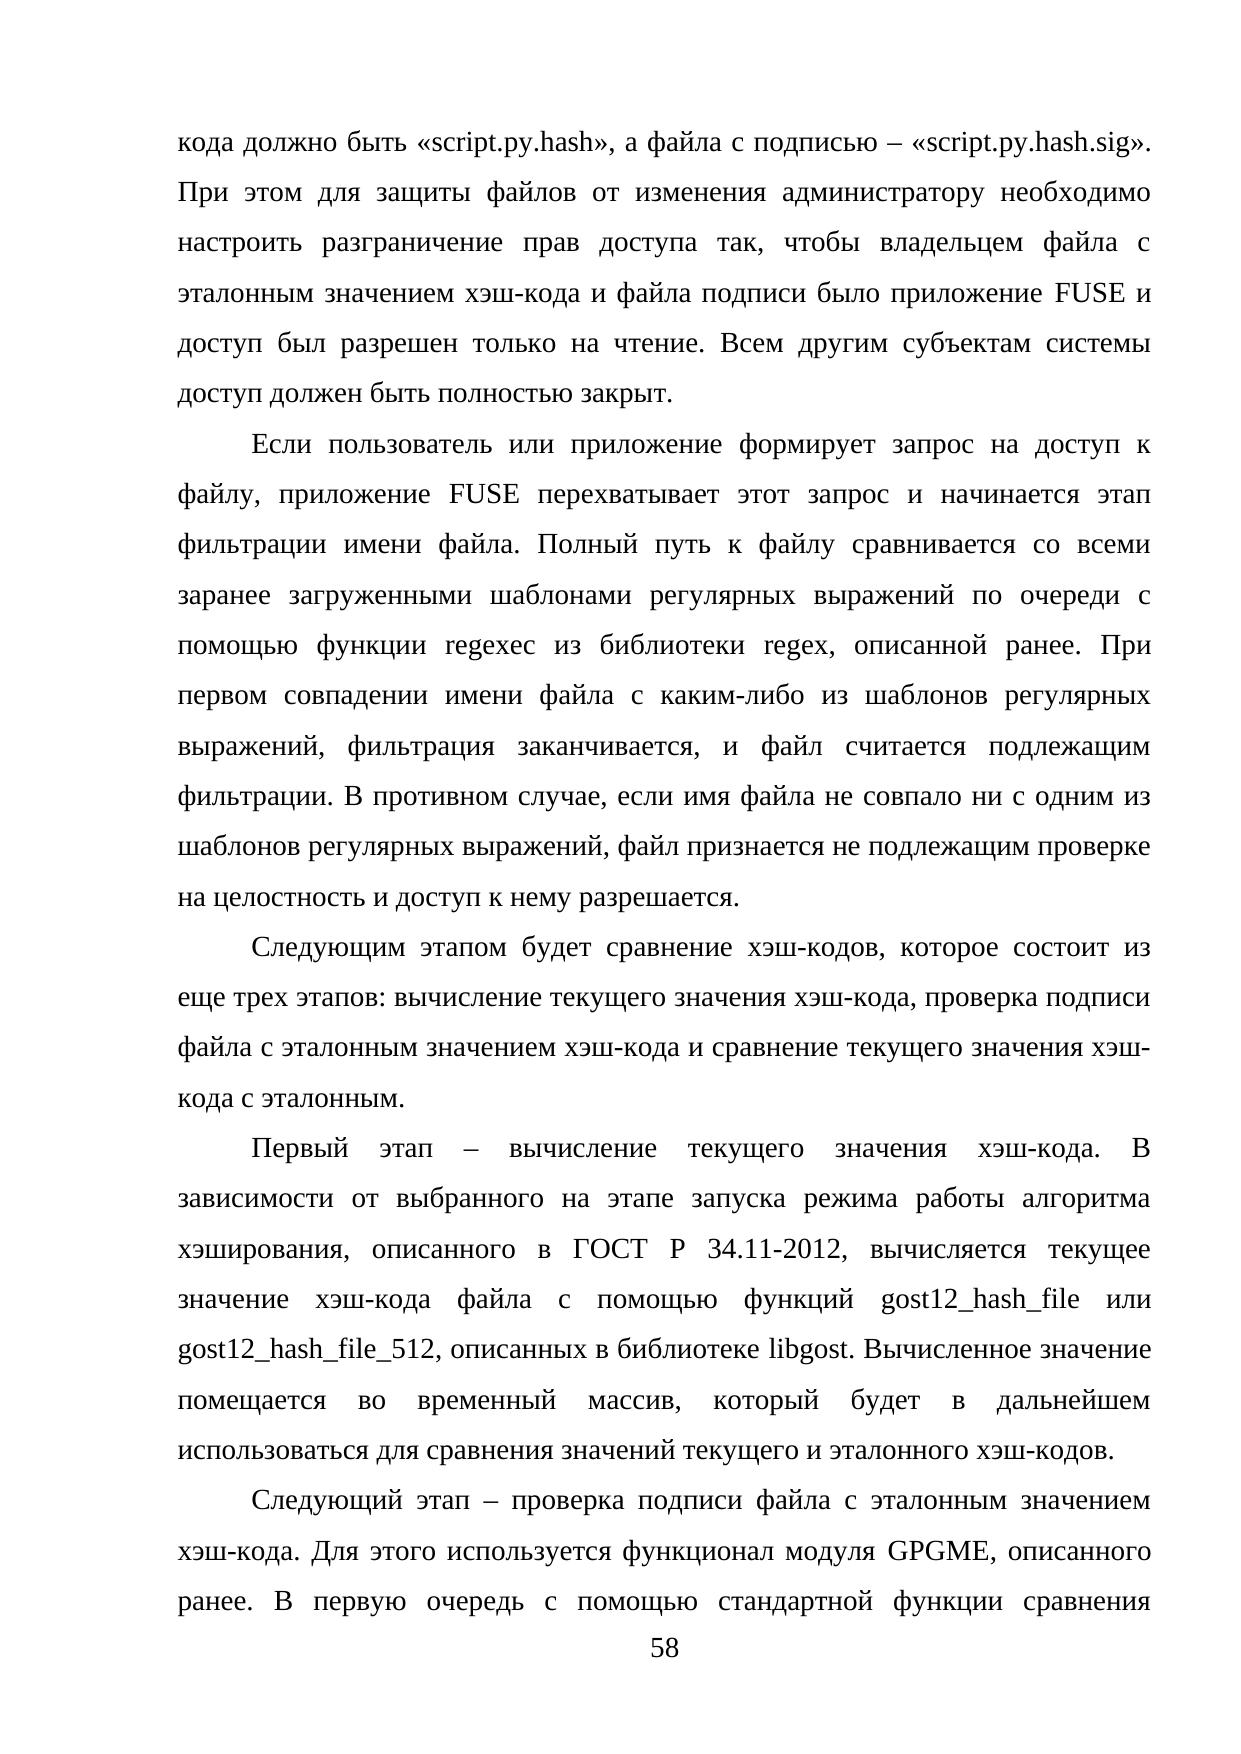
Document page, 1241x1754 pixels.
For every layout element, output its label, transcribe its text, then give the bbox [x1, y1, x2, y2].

text Если пользователь или приложение формирует запрос на доступ к файлу, приложение FUSE перехватывает этот запрос и начинается этап фильтрации имени файла. Полный путь к файлу сравнивается со всеми заранее загруженными шаблонами регулярных выражений по очереди с помощью функции regexec из библиотеки regex, описанной ранее. При первом совпадении имени файла с каким-либо из шаблонов регулярных выражений, фильтрация заканчивается, и файл считается подлежащим фильтрации. В противном случае, если имя файла не совпало ни с одним из шаблонов регулярных выражений, файл признается не подлежащим проверке на целостность и доступ к нему разрешается. [177, 426, 1152, 912]
text Следующим этапом будет сравнение хэш-кодов, которое состоит из еще трех этапов: вычисление текущего значения хэш-кода, проверка подписи файла с эталонным значением хэш-кода и сравнение текущего значения хэш-кода с эталонным. [177, 929, 1152, 1113]
text кода должно быть «script.py.hash», а файла с подписью – «script.py.hash.sig». При этом для защиты файлов от изменения администратору необходимо настроить разграничение прав доступа так, чтобы владельцем файла с эталонным значением хэш-кода и файла подписи было приложение FUSE и доступ был разрешен только на чтение. Всем другим субъектам системы доступ должен быть полностью закрыт. [177, 124, 1152, 409]
text Следующий этап – проверка подписи файла с эталонным значением хэш-кода. Для этого используется функционал модуля GPGME, описанного ранее. В первую очередь с помощью стандартной функции сравнения [177, 1482, 1152, 1617]
text Первый этап – вычисление текущего значения хэш-кода. В зависимости от выбранного на этапе запуска режима работы алгоритма хэширования, описанного в ГОСТ Р 34.11-2012, вычисляется текущее значение хэш-кода файла с помощью функций gost12_hash_file или gost12_hash_file_512, описанных в библиотеке libgost. Вычисленное значение помещается во временный массив, который будет в дальнейшем использоваться для сравнения значений текущего и эталонного хэш-кодов. [177, 1130, 1152, 1466]
